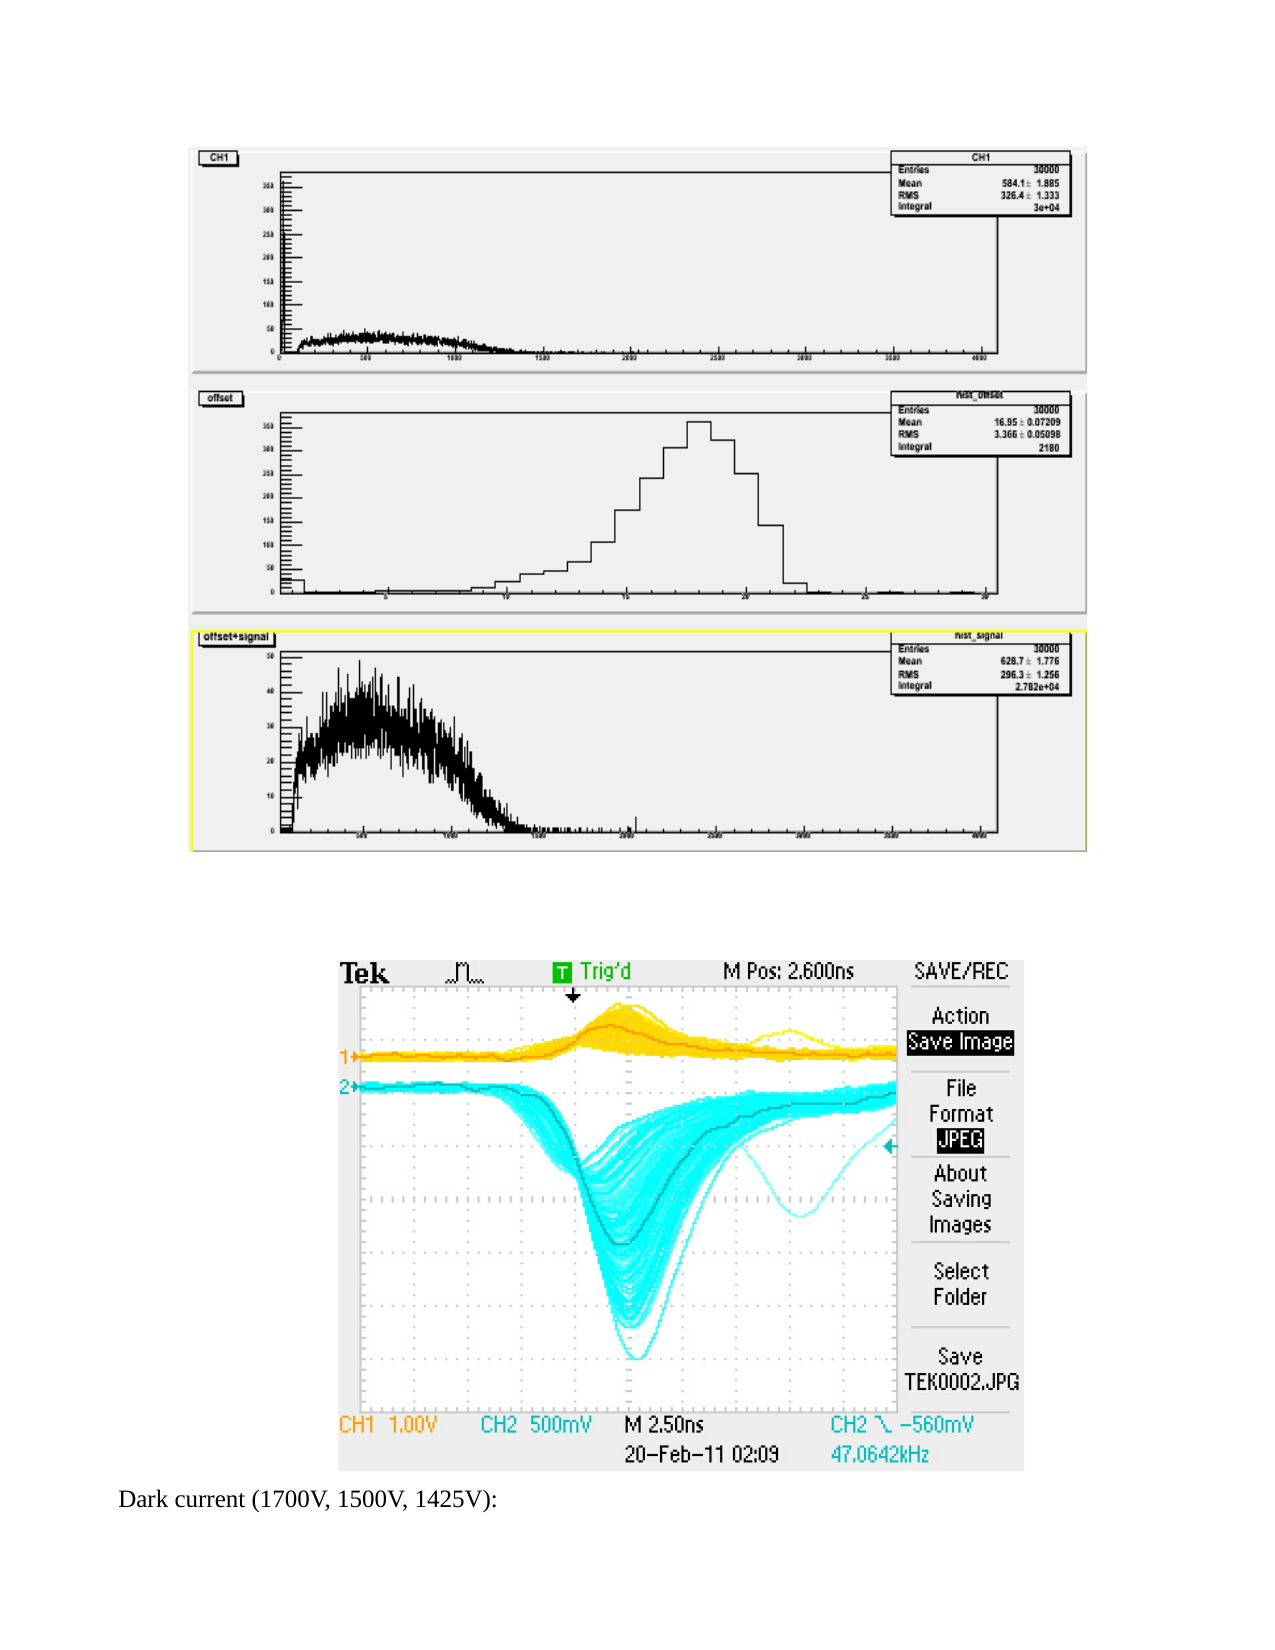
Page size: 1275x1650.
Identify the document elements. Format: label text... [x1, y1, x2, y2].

text Dark current (1700V, 1500V, 1425V): [118, 1484, 1157, 1513]
picture [338, 960, 1025, 1471]
picture [188, 146, 1088, 852]
